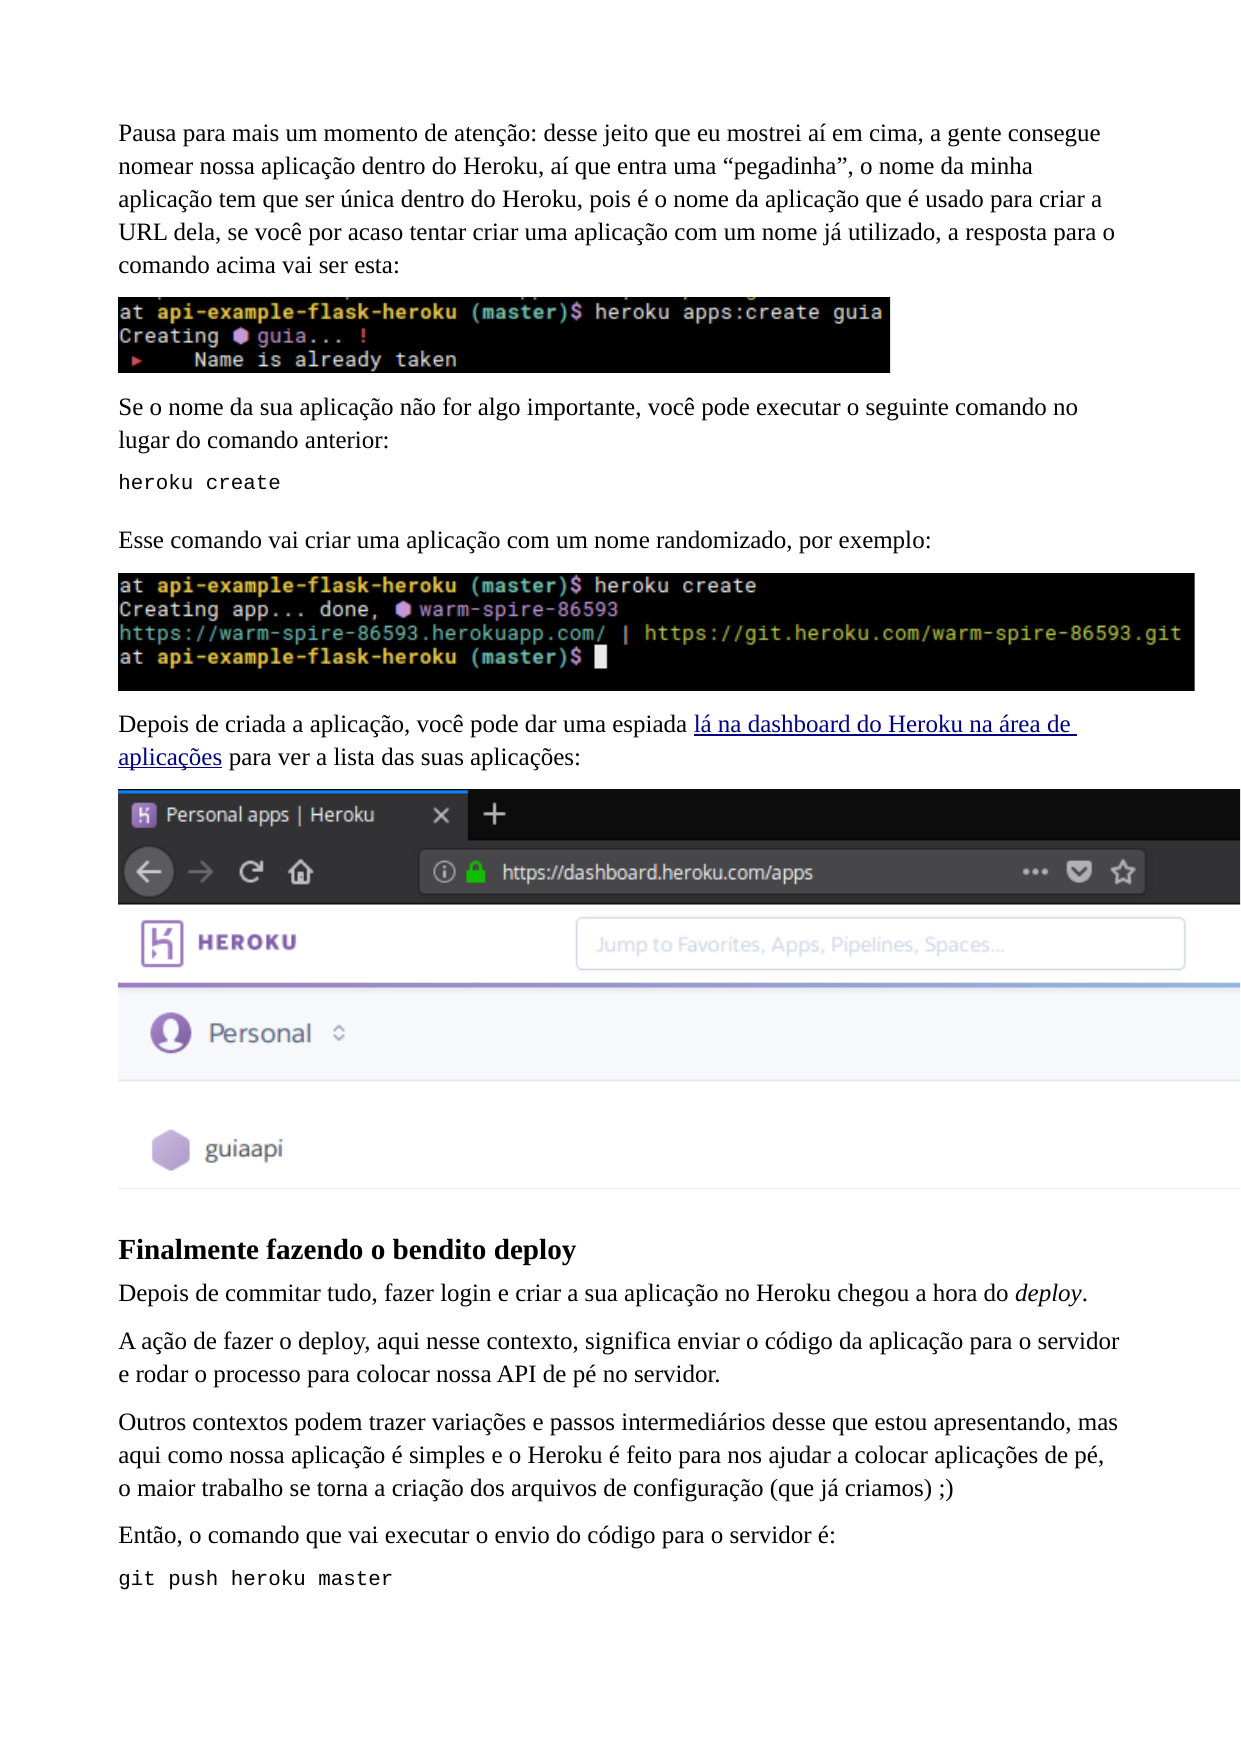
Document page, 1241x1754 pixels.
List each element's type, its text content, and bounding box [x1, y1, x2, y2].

text Outros contextos podem trazer variações e passos intermediários desse que estou apresentando, mas aqui como nossa aplicação é simples e o Heroku é feito para nos ajudar a colocar aplicações de pé, o maior trabalho se torna a criação dos arquivos de configuração (que já criamos) ;) [118, 1407, 1122, 1502]
picture [118, 297, 890, 373]
text Esse comando vai criar uma aplicação com um nome randomizado, por exemplo: [118, 525, 1122, 554]
text Então, o comando que vai executar o envio do código para o servidor é: [118, 1520, 1122, 1549]
text Depois de commitar tudo, fazer login e criar a sua aplicação no Heroku chegou a hora do deploy. [118, 1278, 1122, 1307]
text Pausa para mais um momento de atenção: desse jeito que eu mostrei aí em cima, a gente consegue nomear nossa aplicação dentro do Heroku, aí que entra uma “pegadinha”, o nome da minha aplicação tem que ser única dentro do Heroku, pois é o nome da aplicação que é usado para criar a URL dela, se você por acaso tentar criar uma aplicação com um nome já utilizado, a resposta para o comando acima vai ser esta: [118, 118, 1122, 279]
text Se o nome da sua aplicação não for algo importante, você pode executar o seguinte comando no lugar do comando anterior: [118, 392, 1122, 453]
picture [118, 789, 1241, 1199]
text heroku create [118, 472, 1122, 496]
text A ação de fazer o deploy, aqui nesse contexto, significa enviar o código da aplicação para o servidor e rodar o processo para colocar nossa API de pé no servidor. [118, 1326, 1122, 1388]
picture [118, 573, 1195, 691]
text Depois de criada a aplicação, você pode dar uma espiada lá na dashboard do Heroku na área de aplicações para ver a lista das suas aplicações: [118, 709, 1122, 771]
subtitle Finalmente fazendo o bendito deploy [118, 1232, 1122, 1266]
text git push heroku master [118, 1568, 1122, 1592]
